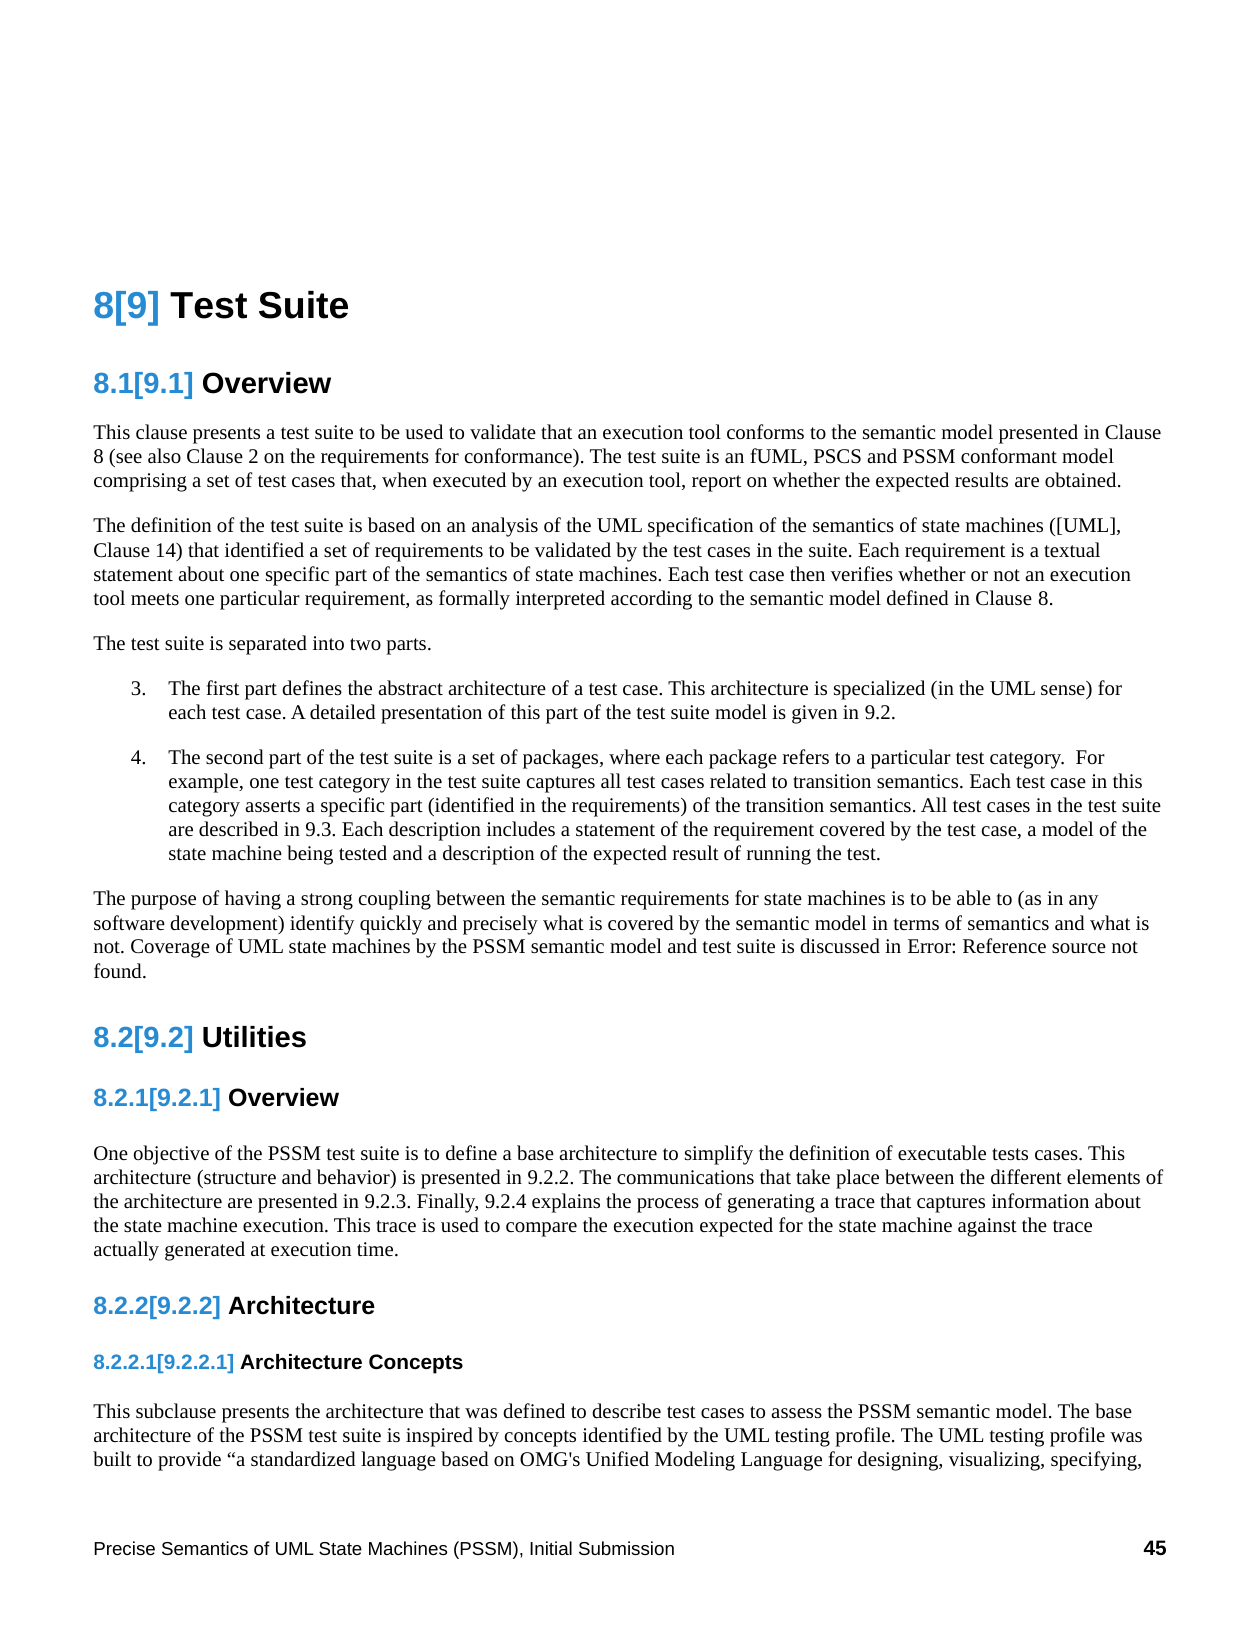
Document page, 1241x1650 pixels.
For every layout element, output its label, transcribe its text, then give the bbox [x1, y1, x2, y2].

list The first part defines the abstract architecture of a test case. This architecture is specialized (in the UML sense) for each test case. A detailed presentation of this part of the test suite model is given in 9.2. [131, 676, 1164, 724]
list The second part of the test suite is a set of packages, where each package refers to a particular test category. For example, one test category in the test suite captures all test cases related to transition semantics. Each test case in this category asserts a specific part (identified in the requirements) of the transition semantics. All test cases in the test suite are described in 9.3. Each description includes a statement of the requirement covered by the test case, a model of the state machine being tested and a description of the expected result of running the test. [131, 745, 1164, 865]
subtitle Overview [93, 364, 1164, 399]
text The purpose of having a strong coupling between the semantic requirements for state machines is to be able to (as in any software development) identify quickly and precisely what is covered by the semantic model in terms of semantics and what is not. Coverage of UML state machines by the PSSM semantic model and test suite is discussed in Error: Reference source not found. [93, 886, 1164, 983]
subtitle Test Suite [93, 283, 1164, 326]
text One objective of the PSSM test suite is to define a base architecture to simplify the definition of executable tests cases. This architecture (structure and behavior) is presented in 9.2.2. The communications that take place between the different elements of the architecture are presented in 9.2.3. Finally, 9.2.4 explains the process of generating a trace that captures information about the state machine execution. This trace is used to compare the execution expected for the state machine against the trace actually generated at execution time. [93, 1141, 1164, 1261]
subtitle Overview [93, 1083, 1164, 1112]
text The definition of the test suite is based on an analysis of the UML specification of the semantics of state machines ([UML], Clause 14) that identified a set of requirements to be validated by the test cases in the suite. Each requirement is a textual statement about one specific part of the semantics of state machines. Each test case then verifies whether or not an execution tool meets one particular requirement, as formally interpreted according to the semantic model defined in Clause 8. [93, 513, 1164, 610]
subtitle Architecture [93, 1290, 1164, 1319]
text This clause presents a test suite to be used to validate that an execution tool conforms to the semantic model presented in Clause 8 (see also Clause 2 on the requirements for conformance). The test suite is an fUML, PSCS and PSSM conformant model comprising a set of test cases that, when executed by an execution tool, report on whether the expected results are obtained. [93, 420, 1164, 492]
subtitle Architecture Concepts [93, 1349, 1164, 1374]
text This subclause presents the architecture that was defined to describe test cases to assess the PSSM semantic model. The base architecture of the PSSM test suite is inspired by concepts identified by the UML testing profile. The UML testing profile was built to provide “a standardized language based on OMG's Unified Modeling Language for designing, visualizing, specifying, [93, 1399, 1164, 1471]
subtitle Utilities [93, 1018, 1164, 1053]
text The test suite is separated into two parts. [93, 631, 1164, 655]
